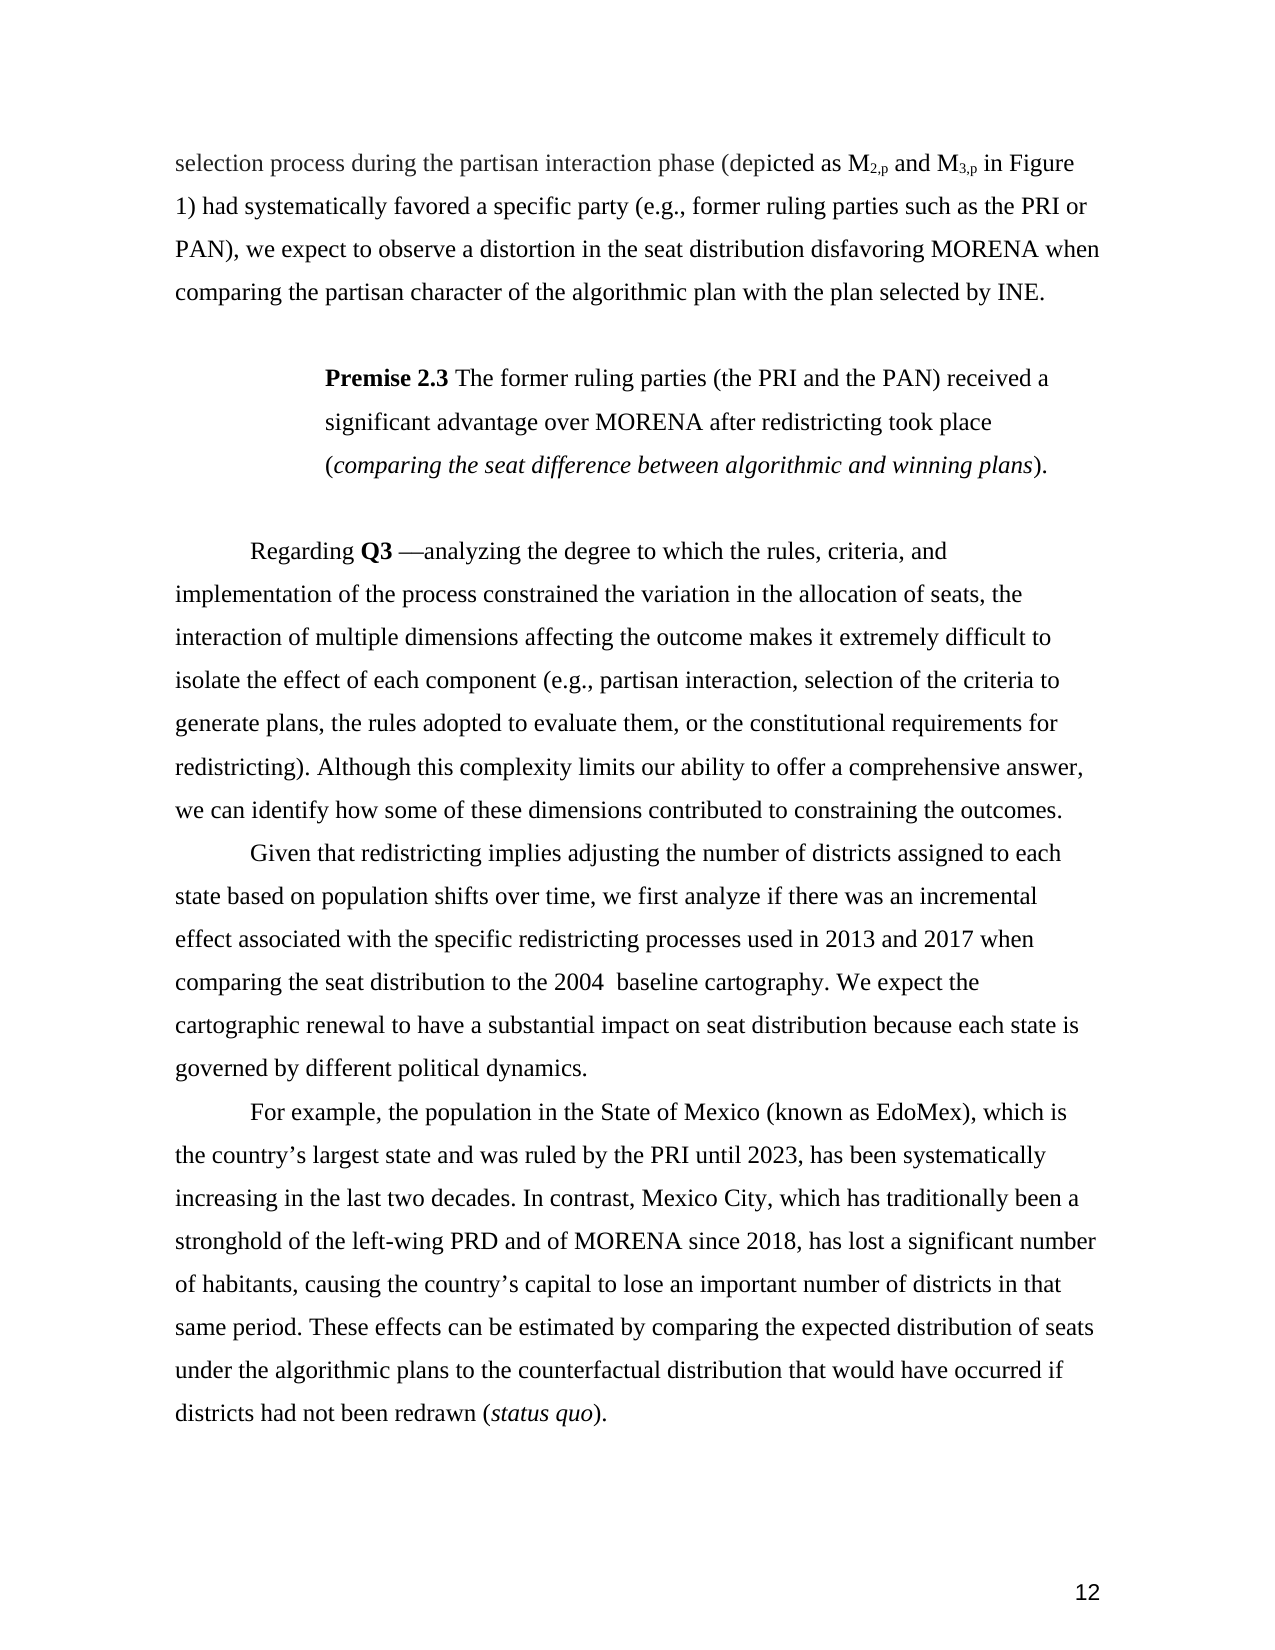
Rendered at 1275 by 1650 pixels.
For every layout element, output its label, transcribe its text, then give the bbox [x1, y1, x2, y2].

text Regarding Q3 ––analyzing the degree to which the rules, criteria, and implementation of the process constrained the variation in the allocation of seats, the interaction of multiple dimensions affecting the outcome makes it extremely difficult to isolate the effect of each component (e.g., partisan interaction, selection of the criteria to generate plans, the rules adopted to evaluate them, or the constitutional requirements for redistricting). Although this complexity limits our ability to offer a comprehensive answer, we can identify how some of these dimensions contributed to constraining the outcomes. [175, 536, 1100, 823]
text For example, the population in the State of Mexico (known as EdoMex), which is the country’s largest state and was ruled by the PRI until 2023, has been systematically increasing in the last two decades. In contrast, Mexico City, which has traditionally been a stronghold of the left-wing PRD and of MORENA since 2018, has lost a significant number of habitants, causing the country’s capital to lose an important number of districts in that same period. These effects can be estimated by comparing the expected distribution of seats under the algorithmic plans to the counterfactual distribution that would have occurred if districts had not been redrawn (status quo). [175, 1097, 1100, 1427]
text selection process during the partisan interaction phase (depicted as M2,p and M3,p in Figure 1) had systematically favored a specific party (e.g., former ruling parties such as the PRI or PAN), we expect to observe a distortion in the seat distribution disfavoring MORENA when comparing the partisan character of the algorithmic plan with the plan selected by INE. [175, 148, 1100, 306]
text Given that redistricting implies adjusting the number of districts assigned to each state based on population shifts over time, we first analyze if there was an incremental effect associated with the specific redistricting processes used in 2013 and 2017 when comparing the seat distribution to the 2004 baseline cartography. We expect the cartographic renewal to have a substantial impact on seat distribution because each state is governed by different political dynamics. [175, 838, 1100, 1082]
text Premise 2.3 The former ruling parties (the PRI and the PAN) received a significant advantage over MORENA after redistricting took place (comparing the seat difference between algorithmic and winning plans). [325, 363, 1100, 478]
